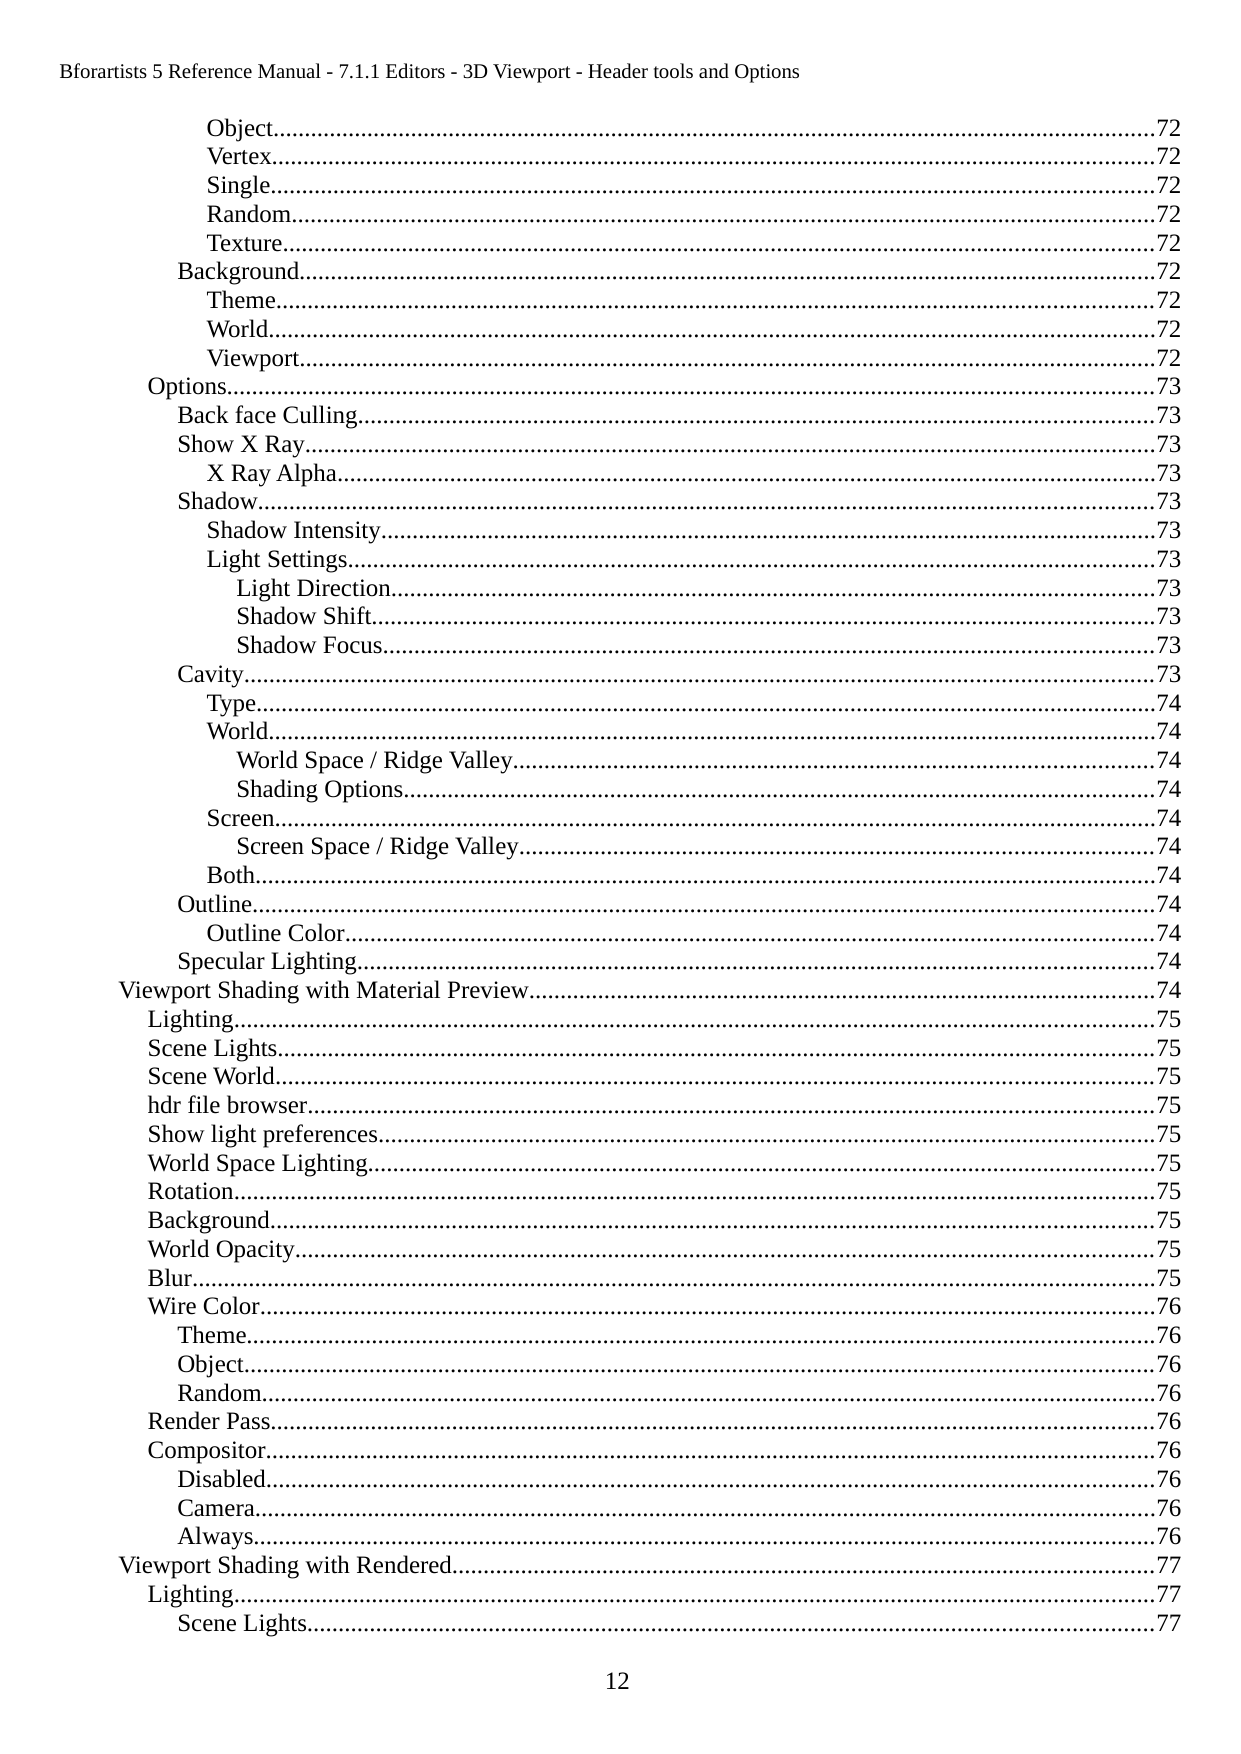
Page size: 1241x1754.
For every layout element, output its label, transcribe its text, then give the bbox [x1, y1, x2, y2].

text Object 76 [177, 1349, 1181, 1378]
text Shading Options 74 [236, 774, 1181, 803]
text World Space Lighting 75 [147, 1148, 1181, 1176]
text Lighting 77 [147, 1579, 1181, 1608]
text Shadow Focus 73 [236, 630, 1181, 659]
text Lighting 75 [147, 1004, 1181, 1033]
text Screen 74 [206, 803, 1181, 831]
text Show X Ray 73 [177, 429, 1181, 458]
text Shadow Shift 73 [236, 601, 1181, 630]
text Theme 72 [206, 285, 1181, 314]
text Scene Lights 75 [147, 1033, 1181, 1061]
text Outline Color 74 [206, 918, 1181, 946]
text Both 74 [206, 860, 1181, 889]
text Always 76 [177, 1521, 1181, 1550]
text Specular Lighting 74 [177, 946, 1181, 975]
text Compositor 76 [147, 1435, 1181, 1464]
text Light Settings 73 [206, 544, 1181, 573]
text World 72 [206, 314, 1181, 343]
text Viewport 72 [206, 343, 1181, 371]
text Random 72 [206, 199, 1181, 228]
text Render Pass 76 [147, 1406, 1181, 1435]
text World Opacity 75 [147, 1234, 1181, 1263]
text Random 76 [177, 1378, 1181, 1406]
text hdr file browser 75 [147, 1090, 1181, 1119]
text World Space / Ridge Valley 74 [236, 745, 1181, 774]
text Outline 74 [177, 889, 1181, 918]
text Object 72 [206, 113, 1181, 141]
text Back face Culling 73 [177, 400, 1181, 429]
text Shadow Intensity 73 [206, 515, 1181, 544]
text Camera 76 [177, 1493, 1181, 1521]
text Shadow 73 [177, 486, 1181, 515]
text Options 73 [147, 371, 1181, 400]
text Background 72 [177, 256, 1181, 285]
text Single 72 [206, 170, 1181, 199]
text Background 75 [147, 1205, 1181, 1234]
text Vertex 72 [206, 141, 1181, 170]
text Viewport Shading with Rendered 77 [118, 1550, 1181, 1579]
text Type 74 [206, 688, 1181, 716]
text Scene World 75 [147, 1061, 1181, 1090]
text Show light preferences 75 [147, 1119, 1181, 1148]
text Theme 76 [177, 1320, 1181, 1349]
text Screen Space / Ridge Valley 74 [236, 831, 1181, 860]
text Texture 72 [206, 228, 1181, 256]
text Disabled 76 [177, 1464, 1181, 1493]
text Blur 75 [147, 1263, 1181, 1291]
text X Ray Alpha 73 [206, 458, 1181, 486]
text Wire Color 76 [147, 1291, 1181, 1320]
text Cavity 73 [177, 659, 1181, 688]
text Viewport Shading with Material Preview 74 [118, 975, 1181, 1004]
text World 74 [206, 716, 1181, 745]
text Scene Lights 77 [177, 1608, 1181, 1636]
text Light Direction 73 [236, 573, 1181, 601]
text Rotation 75 [147, 1176, 1181, 1205]
